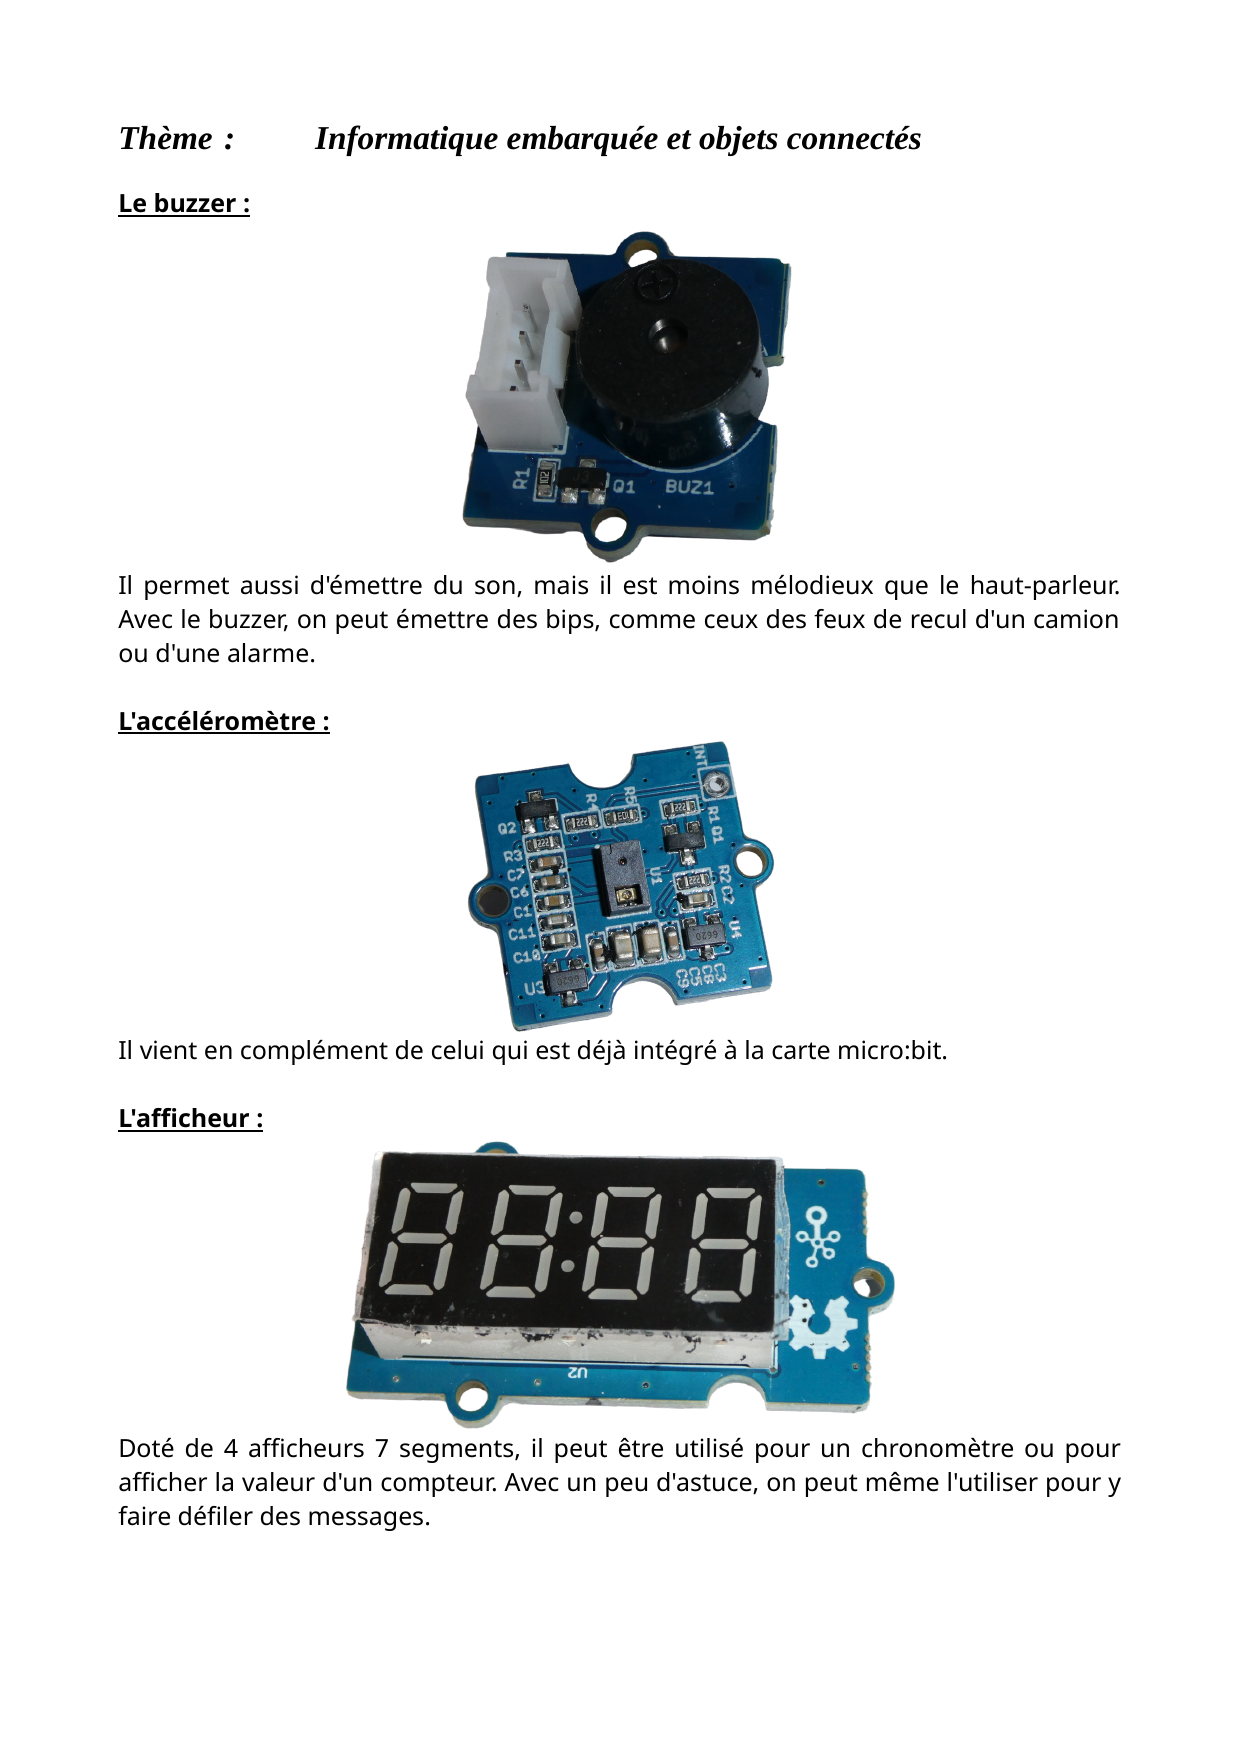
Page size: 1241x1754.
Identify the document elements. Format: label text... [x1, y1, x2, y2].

text L'accéléromètre : [118, 703, 1122, 738]
text Il vient en complément de celui qui est déjà intégré à la carte micro:bit. [118, 738, 1122, 1067]
picture [340, 1135, 900, 1431]
picture [443, 220, 797, 568]
text Doté de 4 afficheurs 7 segments, il peut être utilisé pour un chronomètre ou pour afficher la valeur d'un compteur. Avec un peu d'astuce, on peut même l'utiliser pour y faire défiler des messages. [118, 1135, 1122, 1533]
text L'afficheur : [118, 1101, 1122, 1135]
text Il permet aussi d'émettre du son, mais il est moins mélodieux que le haut-parleur. Avec le buzzer, on peut émettre des bips, comme ceux des feux de recul d'un camion ou d'une alarme. [118, 220, 1122, 669]
text Le buzzer : [118, 186, 1122, 220]
picture [463, 737, 778, 1033]
